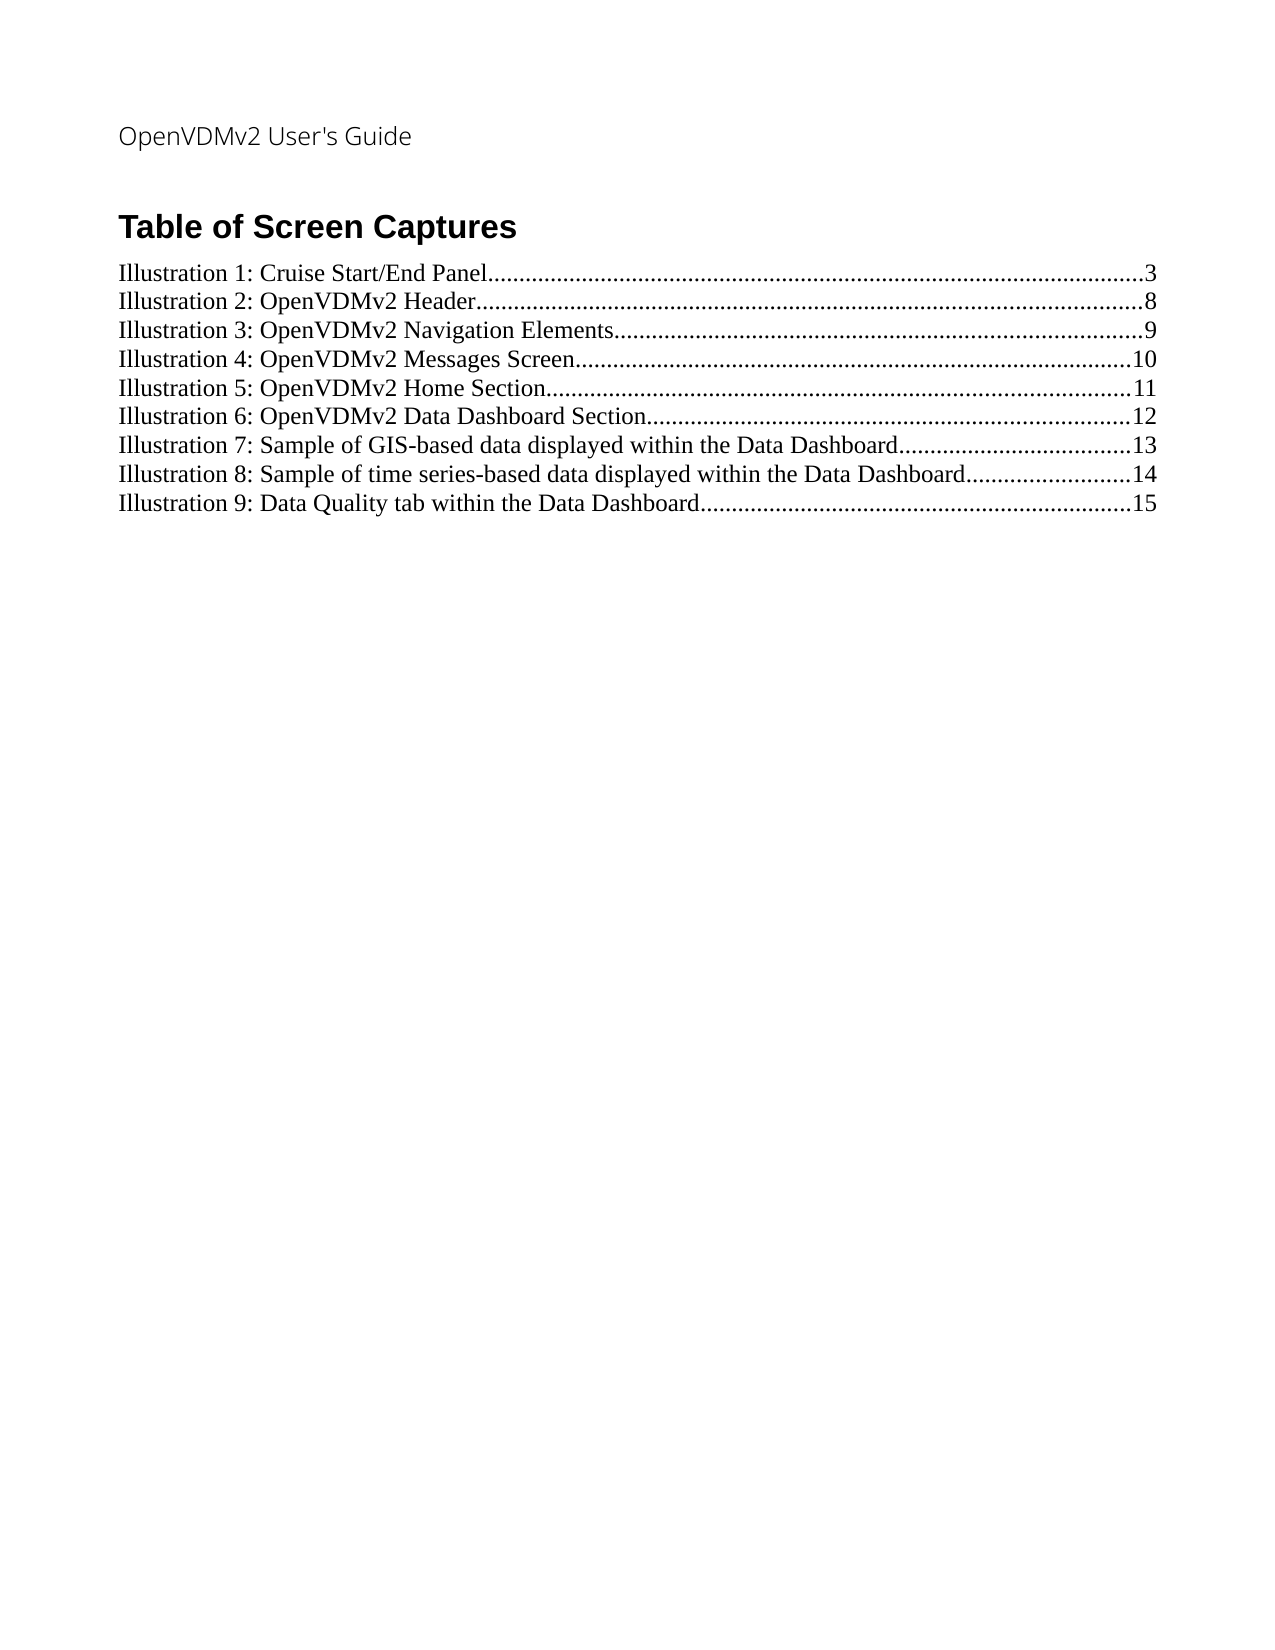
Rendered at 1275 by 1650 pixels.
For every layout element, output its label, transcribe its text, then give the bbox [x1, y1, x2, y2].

text Illustration 2: OpenVDMv2 Header 8 [118, 286, 1157, 315]
text Illustration 5: OpenVDMv2 Home Section 11 [118, 373, 1157, 401]
text Illustration 8: Sample of time series-based data displayed within the Data Dashboard 14 [118, 459, 1157, 488]
subtitle Table of Screen Captures [118, 207, 1157, 245]
text Illustration 3: OpenVDMv2 Navigation Elements 9 [118, 315, 1157, 344]
text Illustration 6: OpenVDMv2 Data Dashboard Section 12 [118, 401, 1157, 430]
text Illustration 7: Sample of GIS-based data displayed within the Data Dashboard 13 [118, 430, 1157, 459]
text Illustration 4: OpenVDMv2 Messages Screen 10 [118, 344, 1157, 373]
text Illustration 1: Cruise Start/End Panel 3 [118, 258, 1157, 286]
text Illustration 9: Data Quality tab within the Data Dashboard 15 [118, 488, 1157, 516]
